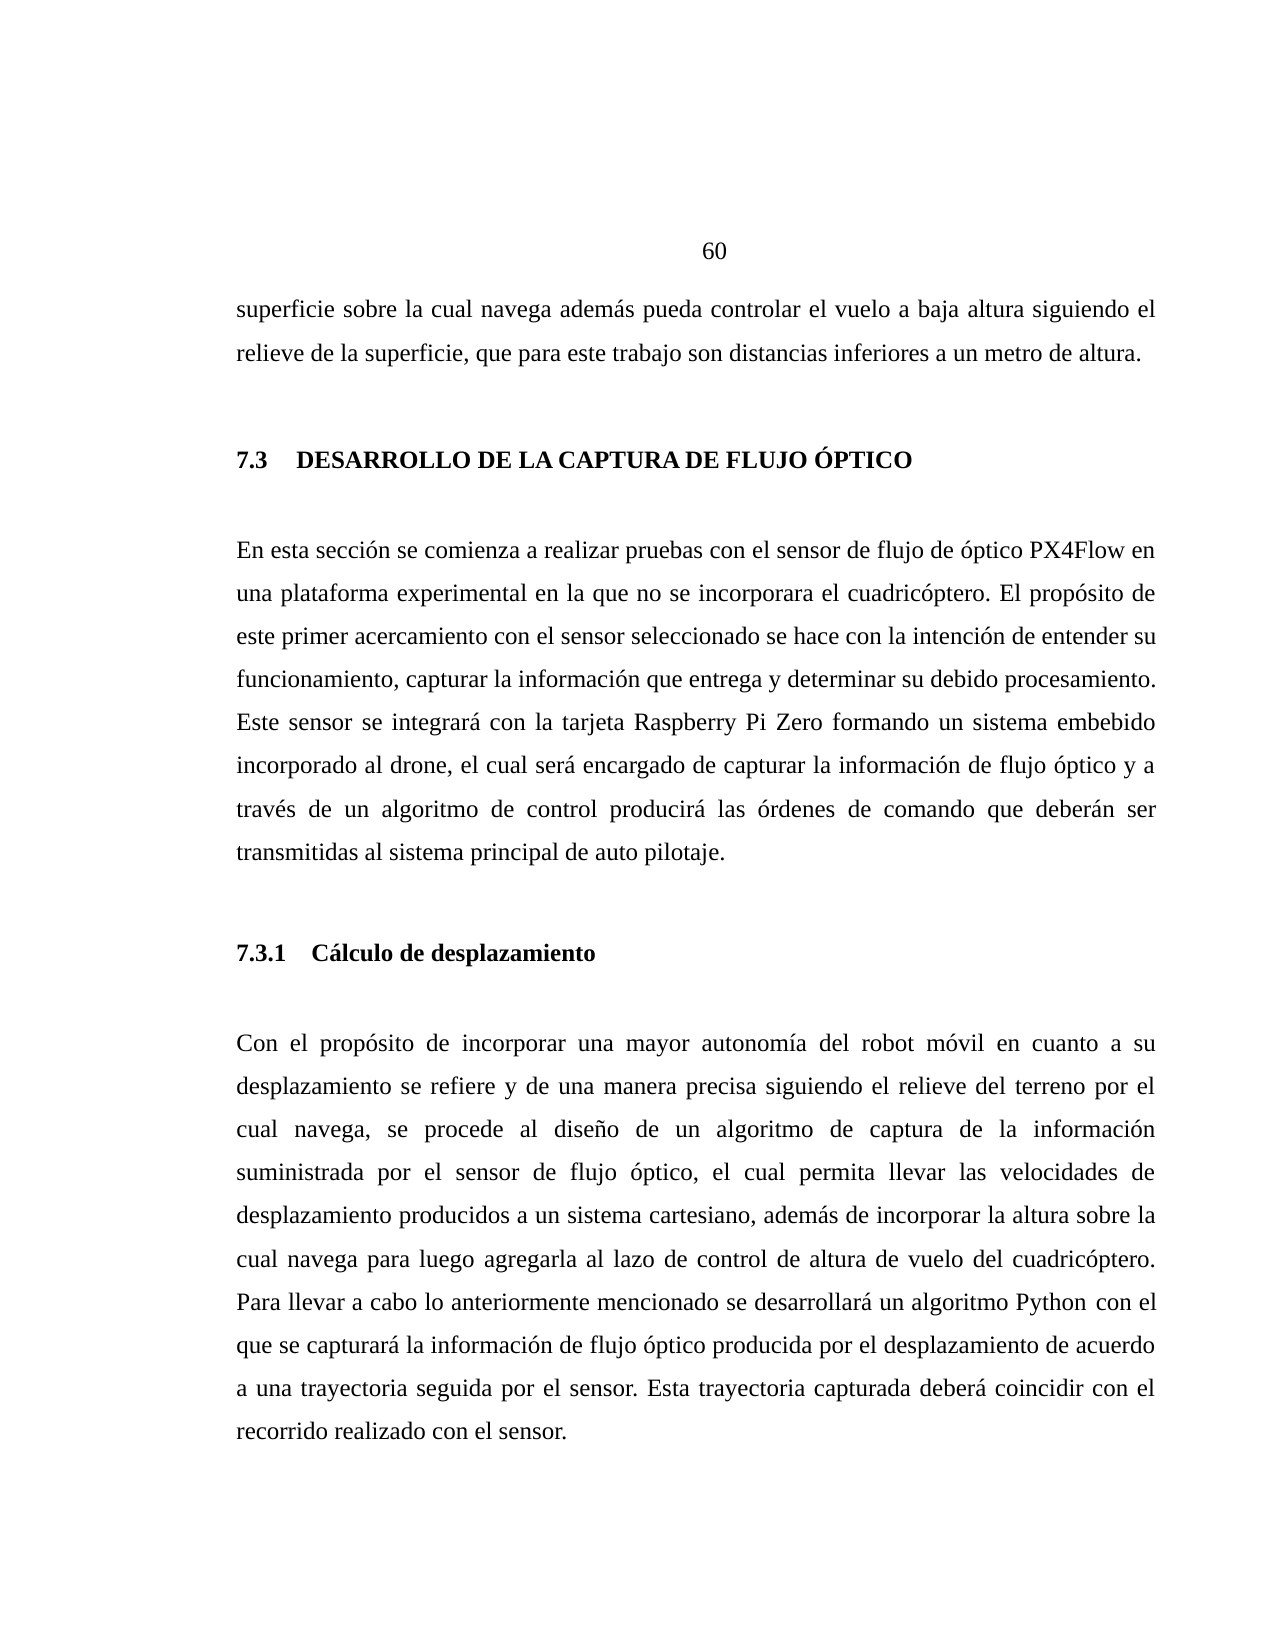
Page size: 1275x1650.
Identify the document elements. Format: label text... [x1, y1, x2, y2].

subtitle DESARROLLO DE LA CAPTURA DE FLUJO ÓPTICO [236, 445, 1157, 473]
text Con el propósito de incorporar una mayor autonomía del robot móvil en cuanto a su desplazamiento se refiere y de una manera precisa siguiendo el relieve del terreno por el cual navega, se procede al diseño de un algoritmo de captura de la información suministrada por el sensor de flujo óptico, el cual permita llevar las velocidades de desplazamiento producidos a un sistema cartesiano, además de incorporar la altura sobre la cual navega para luego agregarla al lazo de control de altura de vuelo del cuadricóptero. Para llevar a cabo lo anteriormente mencionado se desarrollará un algoritmo Python con el que se capturará la información de flujo óptico producida por el desplazamiento de acuerdo a una trayectoria seguida por el sensor. Esta trayectoria capturada deberá coincidir con el recorrido realizado con el sensor. [236, 1028, 1157, 1445]
subtitle Cálculo de desplazamiento [236, 938, 1157, 966]
text superficie sobre la cual navega además pueda controlar el vuelo a baja altura siguiendo el relieve de la superficie, que para este trabajo son distancias inferiores a un metro de altura. [236, 294, 1157, 366]
text En esta sección se comienza a realizar pruebas con el sensor de flujo de óptico PX4Flow en una plataforma experimental en la que no se incorporara el cuadricóptero. El propósito de este primer acercamiento con el sensor seleccionado se hace con la intención de entender su funcionamiento, capturar la información que entrega y determinar su debido procesamiento. Este sensor se integrará con la tarjeta Raspberry Pi Zero formando un sistema embebido incorporado al drone, el cual será encargado de capturar la información de flujo óptico y a través de un algoritmo de control producirá las órdenes de comando que deberán ser transmitidas al sistema principal de auto pilotaje. [236, 535, 1157, 866]
